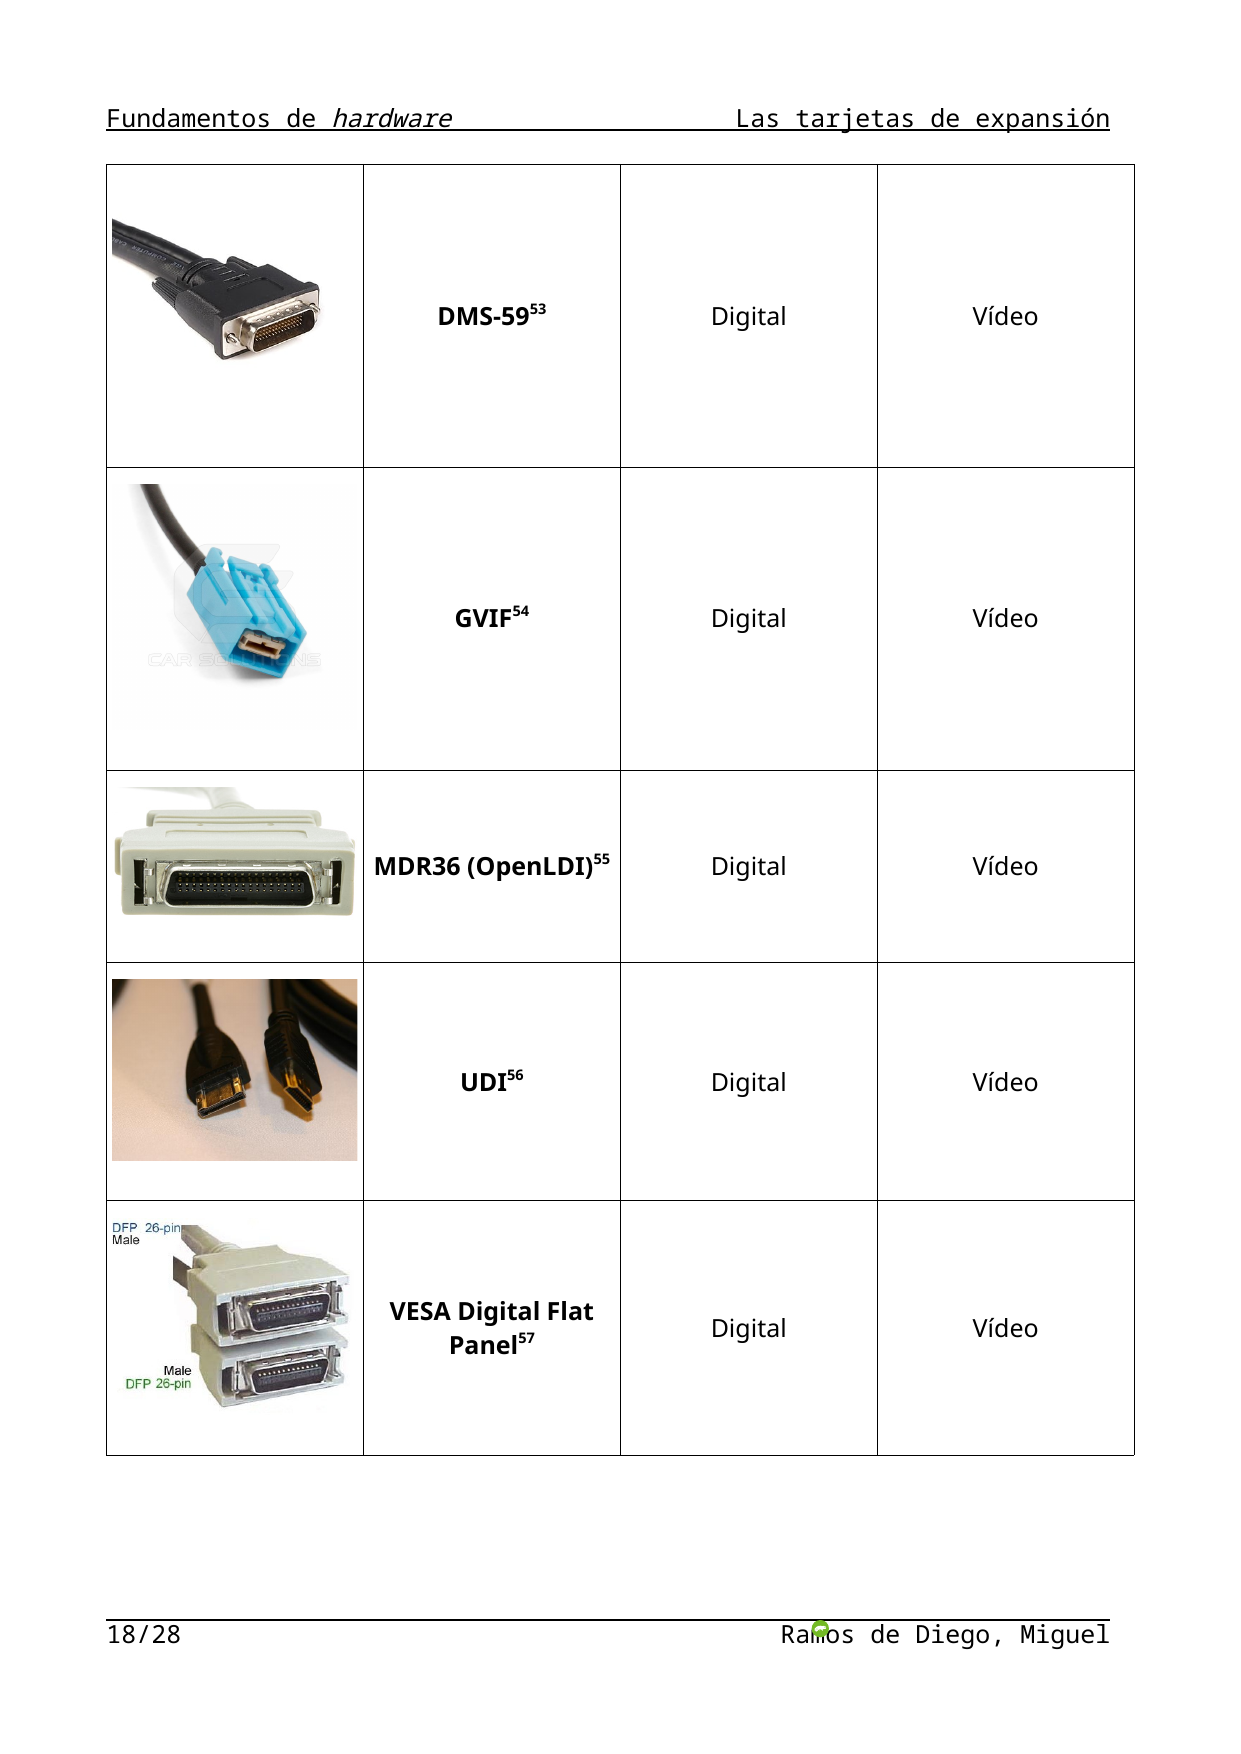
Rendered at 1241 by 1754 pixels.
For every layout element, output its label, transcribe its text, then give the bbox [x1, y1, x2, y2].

table_cell VESA Digital Flat Panel57 [364, 1201, 620, 1454]
table_cell [107, 1201, 363, 1454]
table_cell Digital [621, 963, 877, 1200]
table_cell [107, 165, 363, 467]
table_cell Digital [621, 468, 877, 769]
picture [112, 484, 358, 730]
picture [112, 1218, 358, 1415]
picture [112, 181, 358, 427]
table_cell [107, 963, 363, 1200]
table_cell MDR36 (OpenLDI)55 [364, 771, 620, 962]
table_cell Vídeo [878, 963, 1134, 1200]
table_cell Digital [621, 1201, 877, 1454]
picture [112, 787, 358, 922]
table_cell Vídeo [878, 468, 1134, 769]
table_cell Vídeo [878, 165, 1134, 467]
table_cell Vídeo [878, 1201, 1134, 1454]
table_cell Digital [621, 165, 877, 467]
table_cell GVIF54 [364, 468, 620, 769]
table_cell [107, 771, 363, 962]
table_cell [107, 468, 363, 769]
table_cell Vídeo [878, 771, 1134, 962]
table_cell DMS-5953 [364, 165, 620, 467]
picture [112, 979, 358, 1161]
table_cell UDI56 [364, 963, 620, 1200]
table_cell Digital [621, 771, 877, 962]
